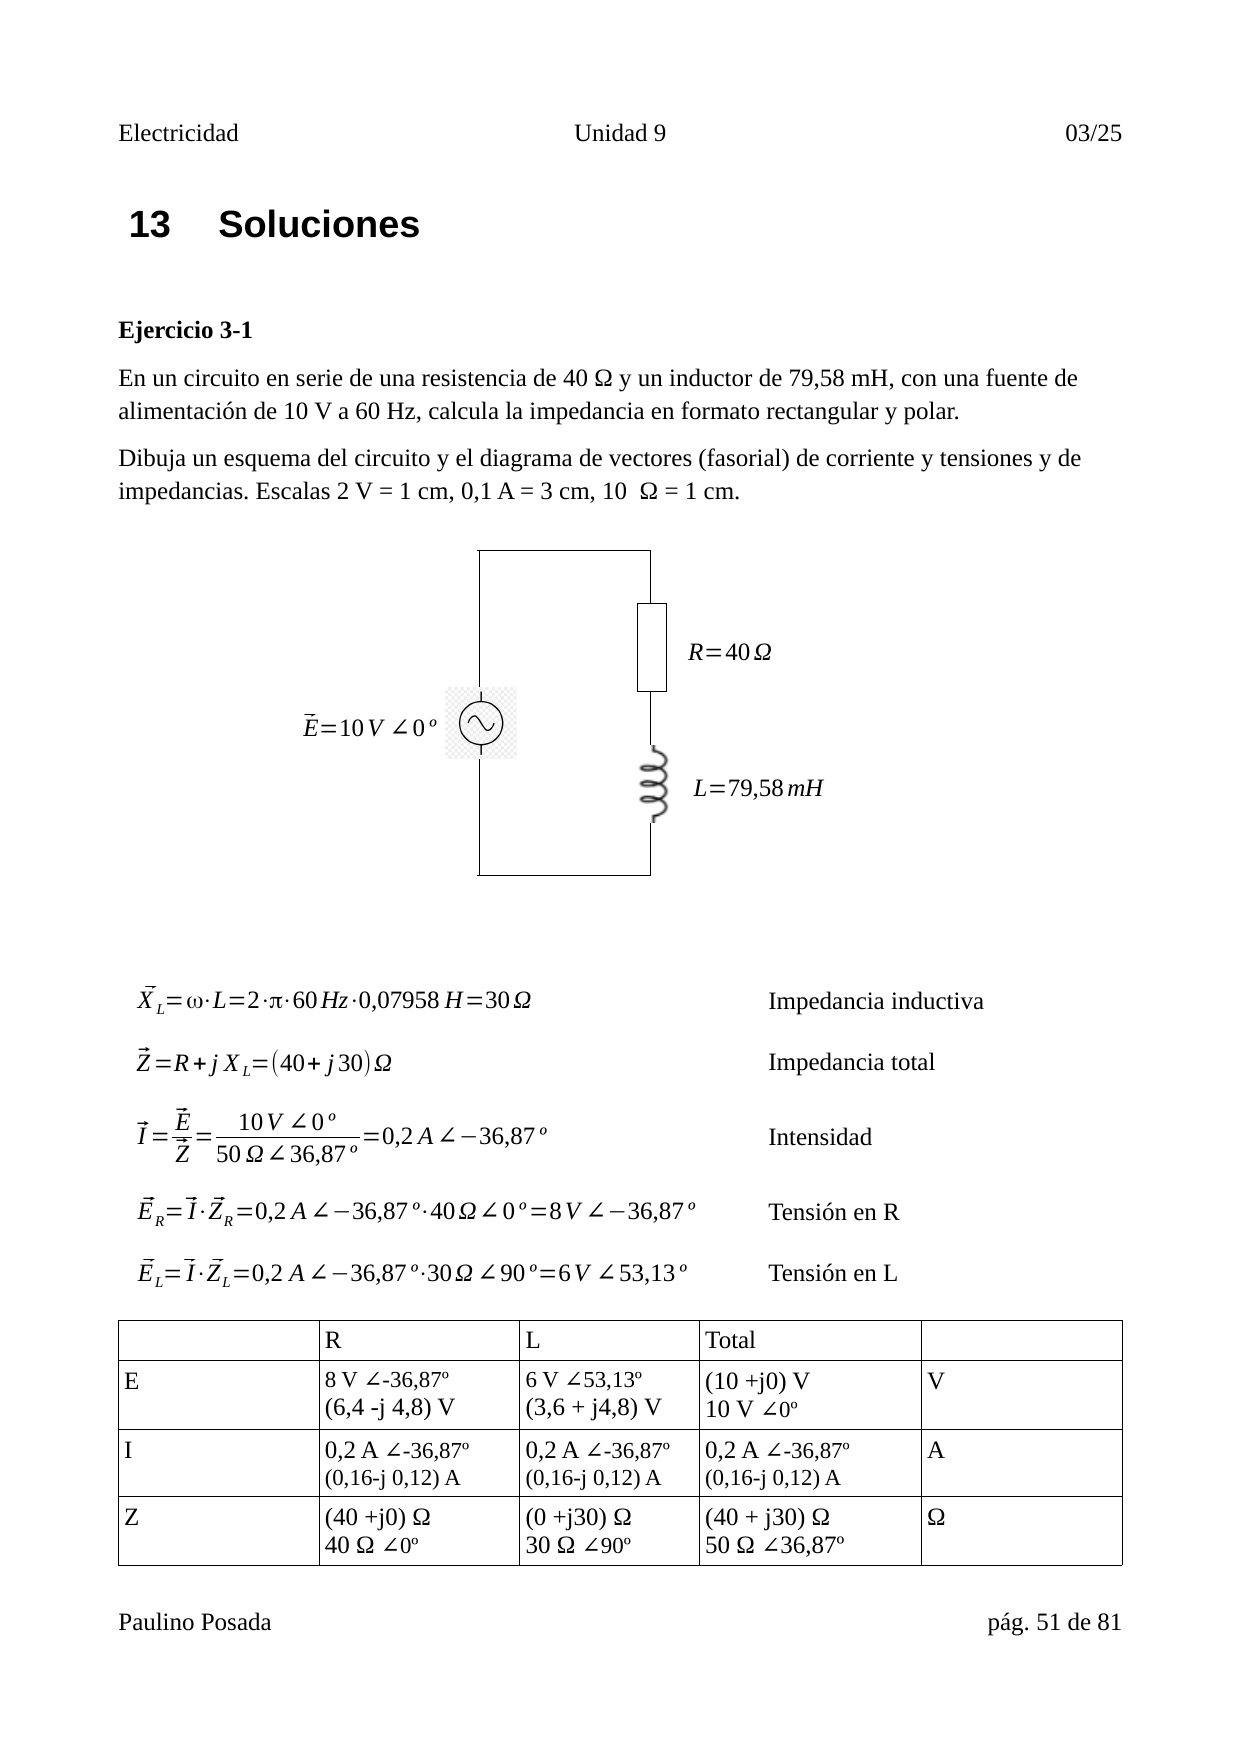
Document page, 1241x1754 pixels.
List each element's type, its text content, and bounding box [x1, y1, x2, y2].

text Impedancia inductiva [118, 986, 1122, 1018]
table_cell Ω [922, 1497, 1122, 1565]
table_header R [320, 1321, 519, 1360]
table_cell A [922, 1430, 1122, 1496]
table_cell (40 +j0) Ω 40 Ω ∠0º [320, 1497, 519, 1565]
table_cell V [922, 1361, 1122, 1429]
text En un circuito en serie de una resistencia de 40 Ω y un inductor de 79,58 mH, con una fuente de alimentación de 10 V a 60 Hz, calcula la impedancia en formato rectangular y polar. [118, 363, 1122, 424]
table_cell E [119, 1361, 319, 1429]
table_header [119, 1321, 319, 1360]
table_cell (40 + j30) Ω 50 Ω ∠36,87º [700, 1497, 921, 1565]
table_header L [520, 1321, 699, 1360]
table_cell 0,2 A ∠-36,87º (0,16-j 0,12) A [520, 1430, 699, 1496]
picture [632, 745, 671, 823]
text Tensión en R [118, 1197, 1122, 1229]
table_cell 0,2 A ∠-36,87º (0,16-j 0,12) A [700, 1430, 921, 1496]
text Tensión en L [118, 1258, 1122, 1291]
picture [445, 687, 517, 759]
table_cell Z [119, 1497, 319, 1565]
text Ejercicio 3-1 [118, 315, 1122, 344]
table_cell (10 +j0) V 10 V ∠0º [700, 1361, 921, 1429]
table_cell I [119, 1430, 319, 1496]
table_header [922, 1321, 1122, 1360]
text Impedancia total [118, 1047, 1122, 1080]
table_cell 8 V ∠-36,87º (6,4 -j 4,8) V [320, 1361, 519, 1429]
table_cell (0 +j30) Ω 30 Ω ∠90º [520, 1497, 699, 1565]
table_cell 6 V ∠53,13º (3,6 + j4,8) V [520, 1361, 699, 1429]
table_header Total [700, 1321, 921, 1360]
subtitle Soluciones [118, 201, 1122, 245]
text Dibuja un esquema del circuito y el diagrama de vectores (fasorial) de corriente y tensiones y de impedancias. Escalas 2 V = 1 cm, 0,1 A = 3 cm, 10 Ω = 1 cm. [118, 443, 1122, 505]
text Intensidad [118, 1109, 1122, 1168]
table_cell 0,2 A ∠-36,87º (0,16-j 0,12) A [320, 1430, 519, 1496]
